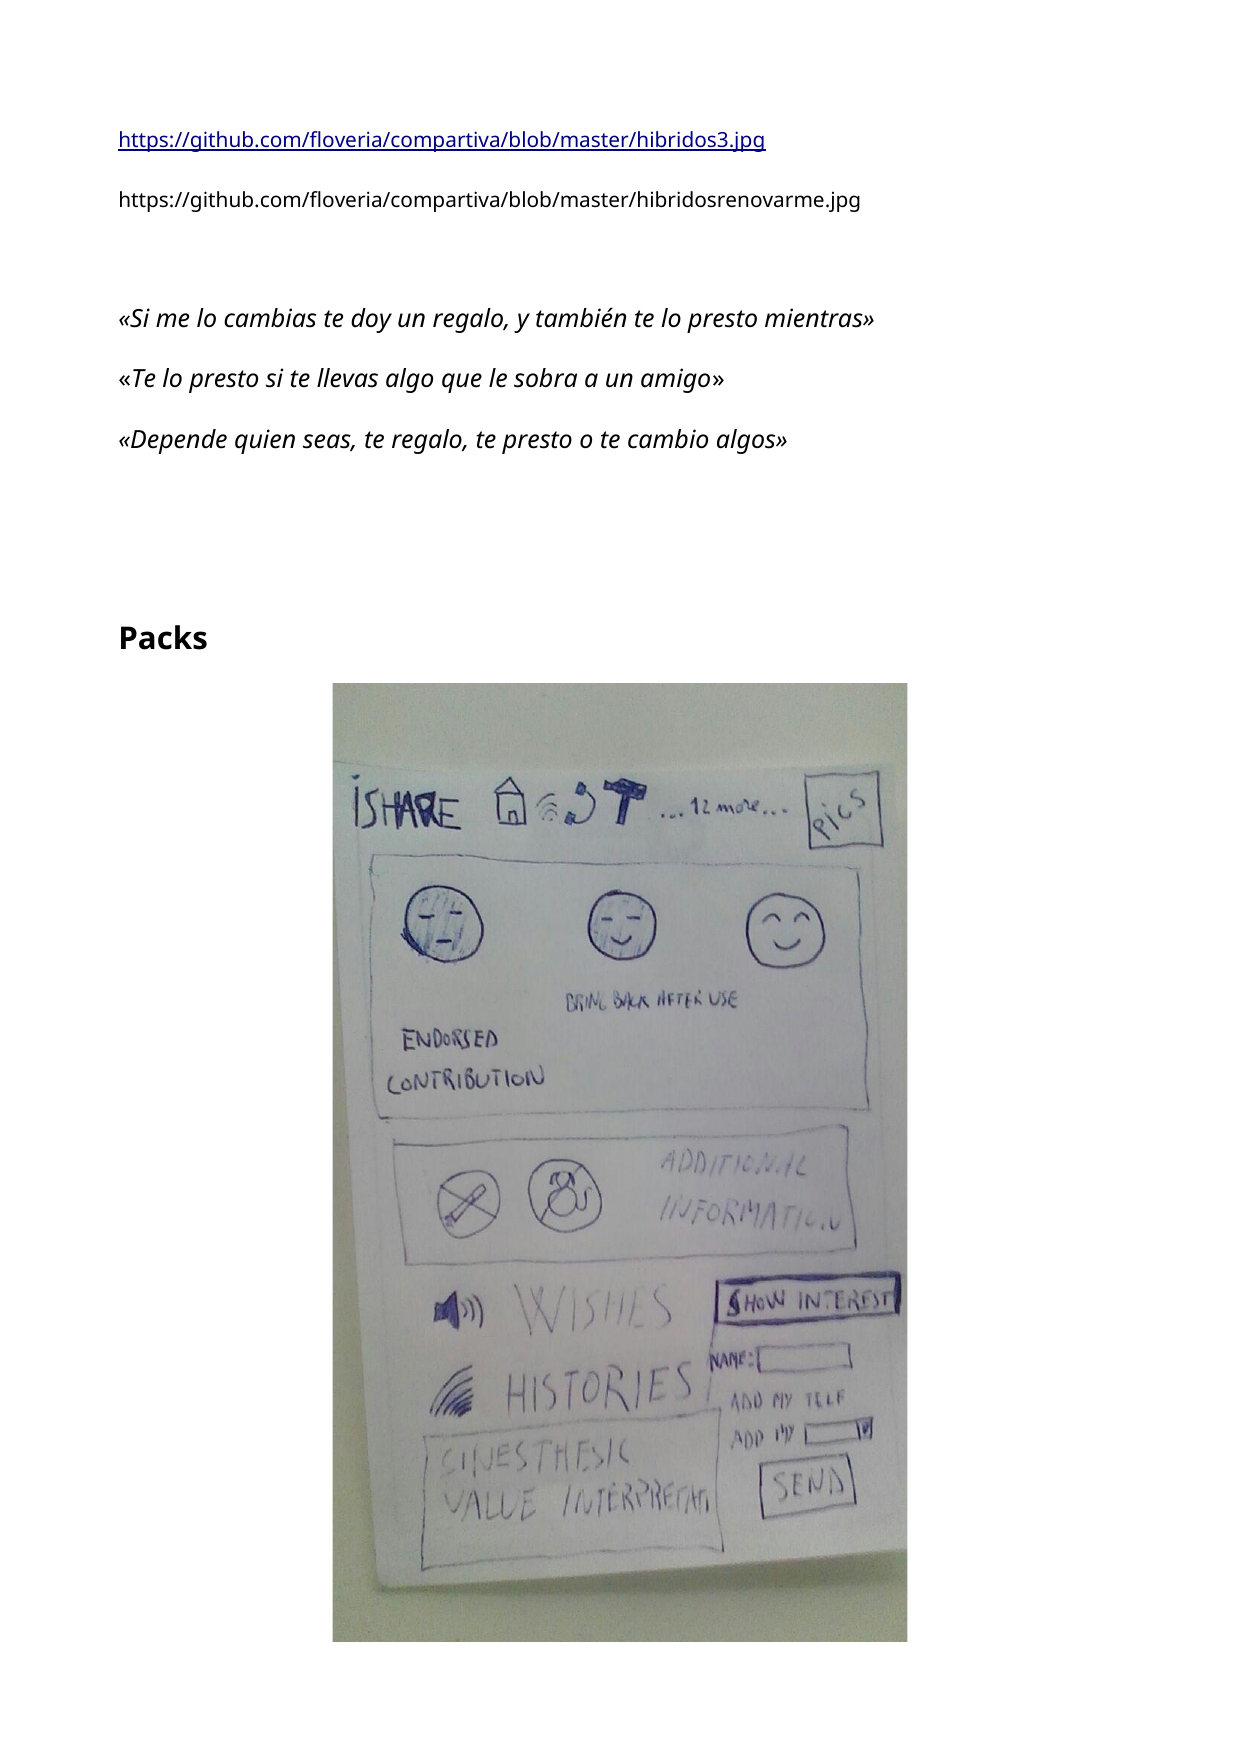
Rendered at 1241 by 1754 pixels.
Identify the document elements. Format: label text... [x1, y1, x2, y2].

text https://github.com/floveria/compartiva/blob/master/hibridosrenovarme.jpg [118, 178, 1122, 214]
picture [332, 683, 908, 1642]
text «Depende quien seas, te regalo, te presto o te cambio algos» [118, 420, 1122, 456]
text https://github.com/floveria/compartiva/blob/master/hibridos3.jpg [118, 118, 1122, 153]
text Packs [118, 616, 1122, 658]
text «Si me lo cambias te doy un regalo, y también te lo presto mientras» [118, 299, 1122, 335]
text «Te lo presto si te llevas algo que le sobra a un amigo» [118, 360, 1122, 395]
